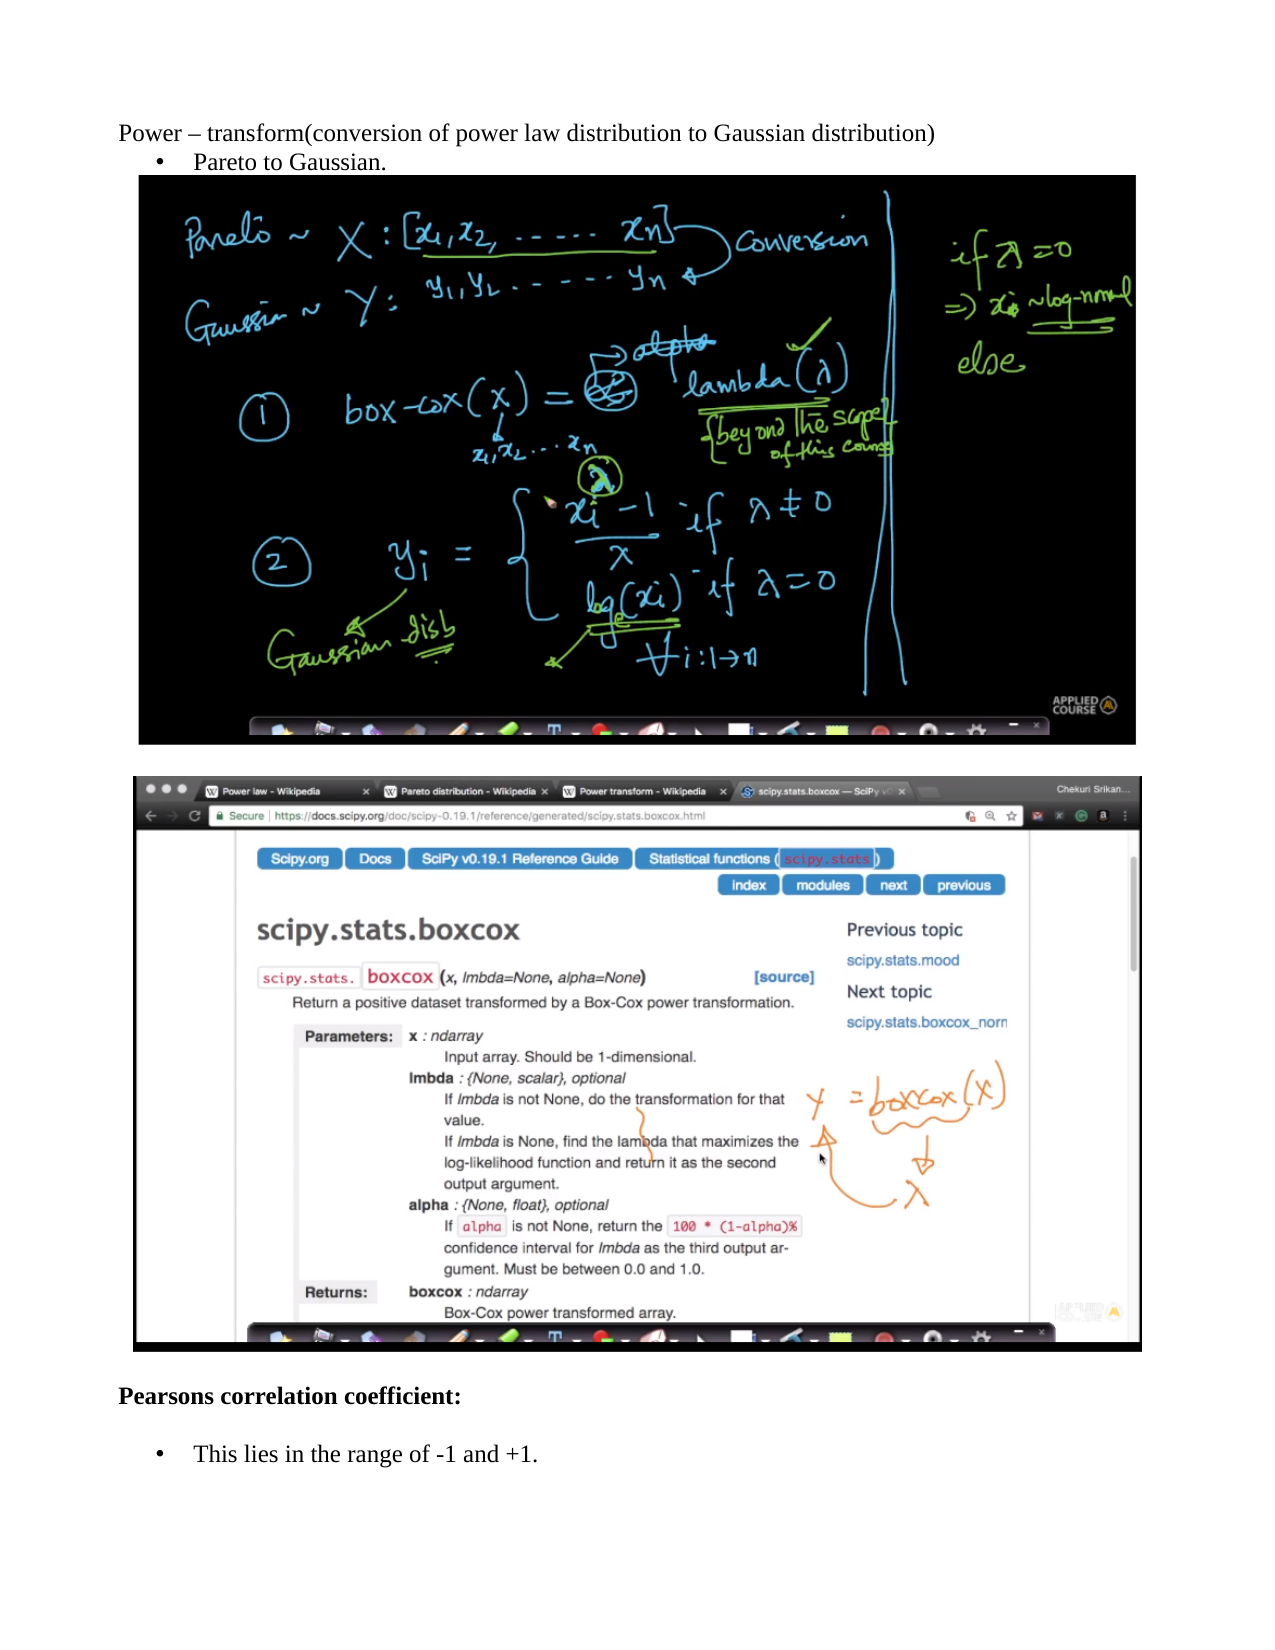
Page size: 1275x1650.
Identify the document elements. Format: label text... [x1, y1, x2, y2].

list This lies in the range of -1 and +1. [156, 1439, 1157, 1467]
picture [138, 175, 1137, 748]
picture [133, 776, 1142, 1353]
text Pearsons correlation coefficient: [118, 1381, 1157, 1410]
list Pareto to Gaussian. [156, 147, 1157, 176]
text Power – transform(conversion of power law distribution to Gaussian distribution) [118, 118, 1157, 147]
